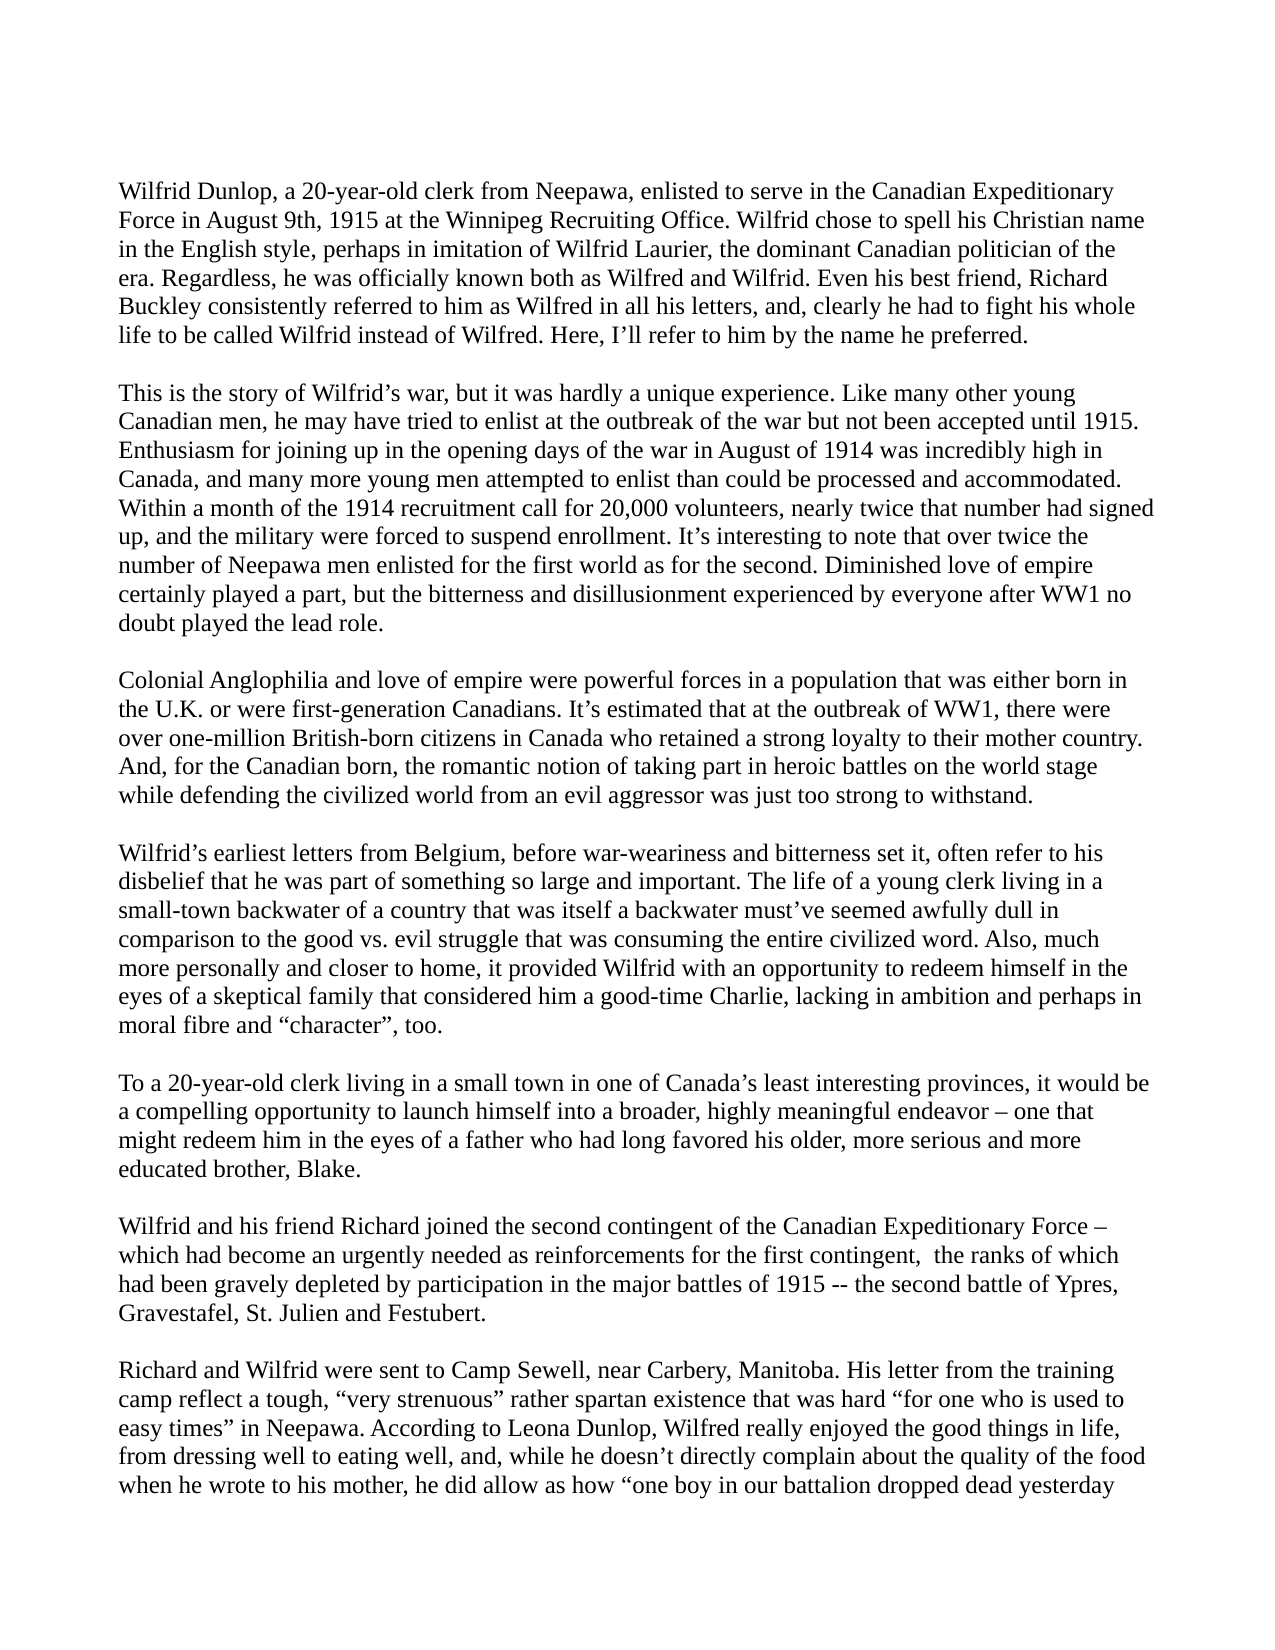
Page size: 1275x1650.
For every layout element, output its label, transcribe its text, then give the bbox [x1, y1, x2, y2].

text Colonial Anglophilia and love of empire were powerful forces in a population that was either born in the U.K. or were first-generation Canadians. It’s estimated that at the outbreak of WW1, there were over one-million British-born citizens in Canada who retained a strong loyalty to their mother country. And, for the Canadian born, the romantic notion of taking part in heroic battles on the world stage while defending the civilized world from an evil aggressor was just too strong to withstand. [118, 665, 1157, 809]
text Wilfrid and his friend Richard joined the second contingent of the Canadian Expeditionary Force – which had become an urgently needed as reinforcements for the first contingent, the ranks of which had been gravely depleted by participation in the major battles of 1915 -- the second battle of Ypres, Gravestafel, St. Julien and Festubert. [118, 1211, 1157, 1326]
text Richard and Wilfrid were sent to Camp Sewell, near Carbery, Manitoba. His letter from the training camp reflect a tough, “very strenuous” rather spartan existence that was hard “for one who is used to easy times” in Neepawa. According to Leona Dunlop, Wilfred really enjoyed the good things in life, from dressing well to eating well, and, while he doesn’t directly complain about the quality of the food when he wrote to his mother, he did allow as how “one boy in our battalion dropped dead yesterday [118, 1355, 1157, 1499]
text To a 20-year-old clerk living in a small town in one of Canada’s least interesting provinces, it would be a compelling opportunity to launch himself into a broader, highly meaningful endeavor – one that might redeem him in the eyes of a father who had long favored his older, more serious and more educated brother, Blake. [118, 1068, 1157, 1183]
text Wilfrid’s earliest letters from Belgium, before war-weariness and bitterness set it, often refer to his disbelief that he was part of something so large and important. The life of a young clerk living in a small-town backwater of a country that was itself a backwater must’ve seemed awfully dull in comparison to the good vs. evil struggle that was consuming the entire civilized word. Also, much more personally and closer to home, it provided Wilfrid with an opportunity to redeem himself in the eyes of a skeptical family that considered him a good-time Charlie, lacking in ambition and perhaps in moral fibre and “character”, too. [118, 838, 1157, 1039]
text Wilfrid Dunlop, a 20-year-old clerk from Neepawa, enlisted to serve in the Canadian Expeditionary Force in August 9th, 1915 at the Winnipeg Recruiting Office. Wilfrid chose to spell his Christian name in the English style, perhaps in imitation of Wilfrid Laurier, the dominant Canadian politician of the era. Regardless, he was officially known both as Wilfred and Wilfrid. Even his best friend, Richard Buckley consistently referred to him as Wilfred in all his letters, and, clearly he had to fight his whole life to be called Wilfrid instead of Wilfred. Here, I’ll refer to him by the name he preferred. [118, 176, 1157, 349]
text This is the story of Wilfrid’s war, but it was hardly a unique experience. Like many other young Canadian men, he may have tried to enlist at the outbreak of the war but not been accepted until 1915. Enthusiasm for joining up in the opening days of the war in August of 1914 was incredibly high in Canada, and many more young men attempted to enlist than could be processed and accommodated. Within a month of the 1914 recruitment call for 20,000 volunteers, nearly twice that number had signed up, and the military were forced to suspend enrollment. It’s interesting to note that over twice the number of Neepawa men enlisted for the first world as for the second. Diminished love of empire certainly played a part, but the bitterness and disillusionment experienced by everyone after WW1 no doubt played the lead role. [118, 378, 1157, 636]
